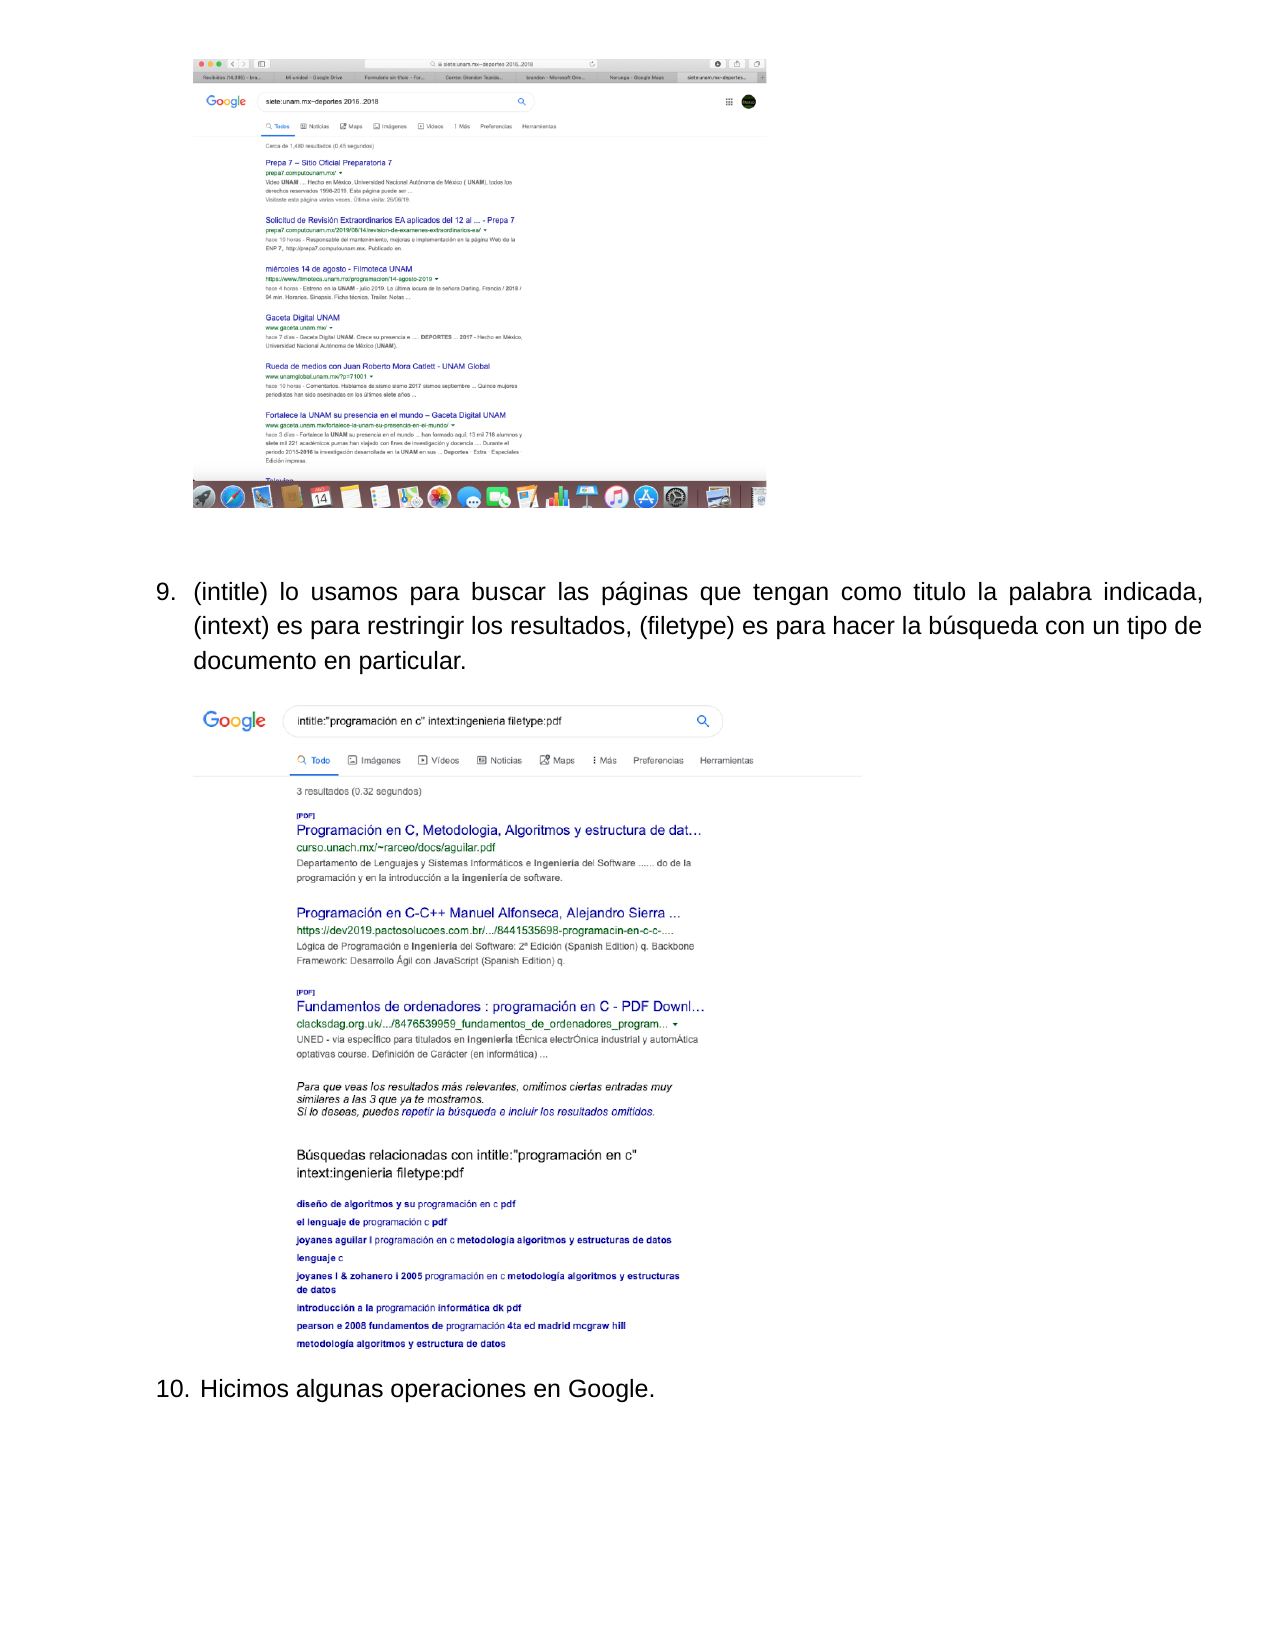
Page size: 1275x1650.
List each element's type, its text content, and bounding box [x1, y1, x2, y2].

list Hicimos algunas operaciones en Google. [156, 1374, 1205, 1403]
list (intitle) lo usamos para buscar las páginas que tengan como titulo la palabra indicada,(intext) es para restringir los resultados, (filetype) es para hacer la búsqueda con un tipo de documento en particular. [156, 577, 1205, 674]
